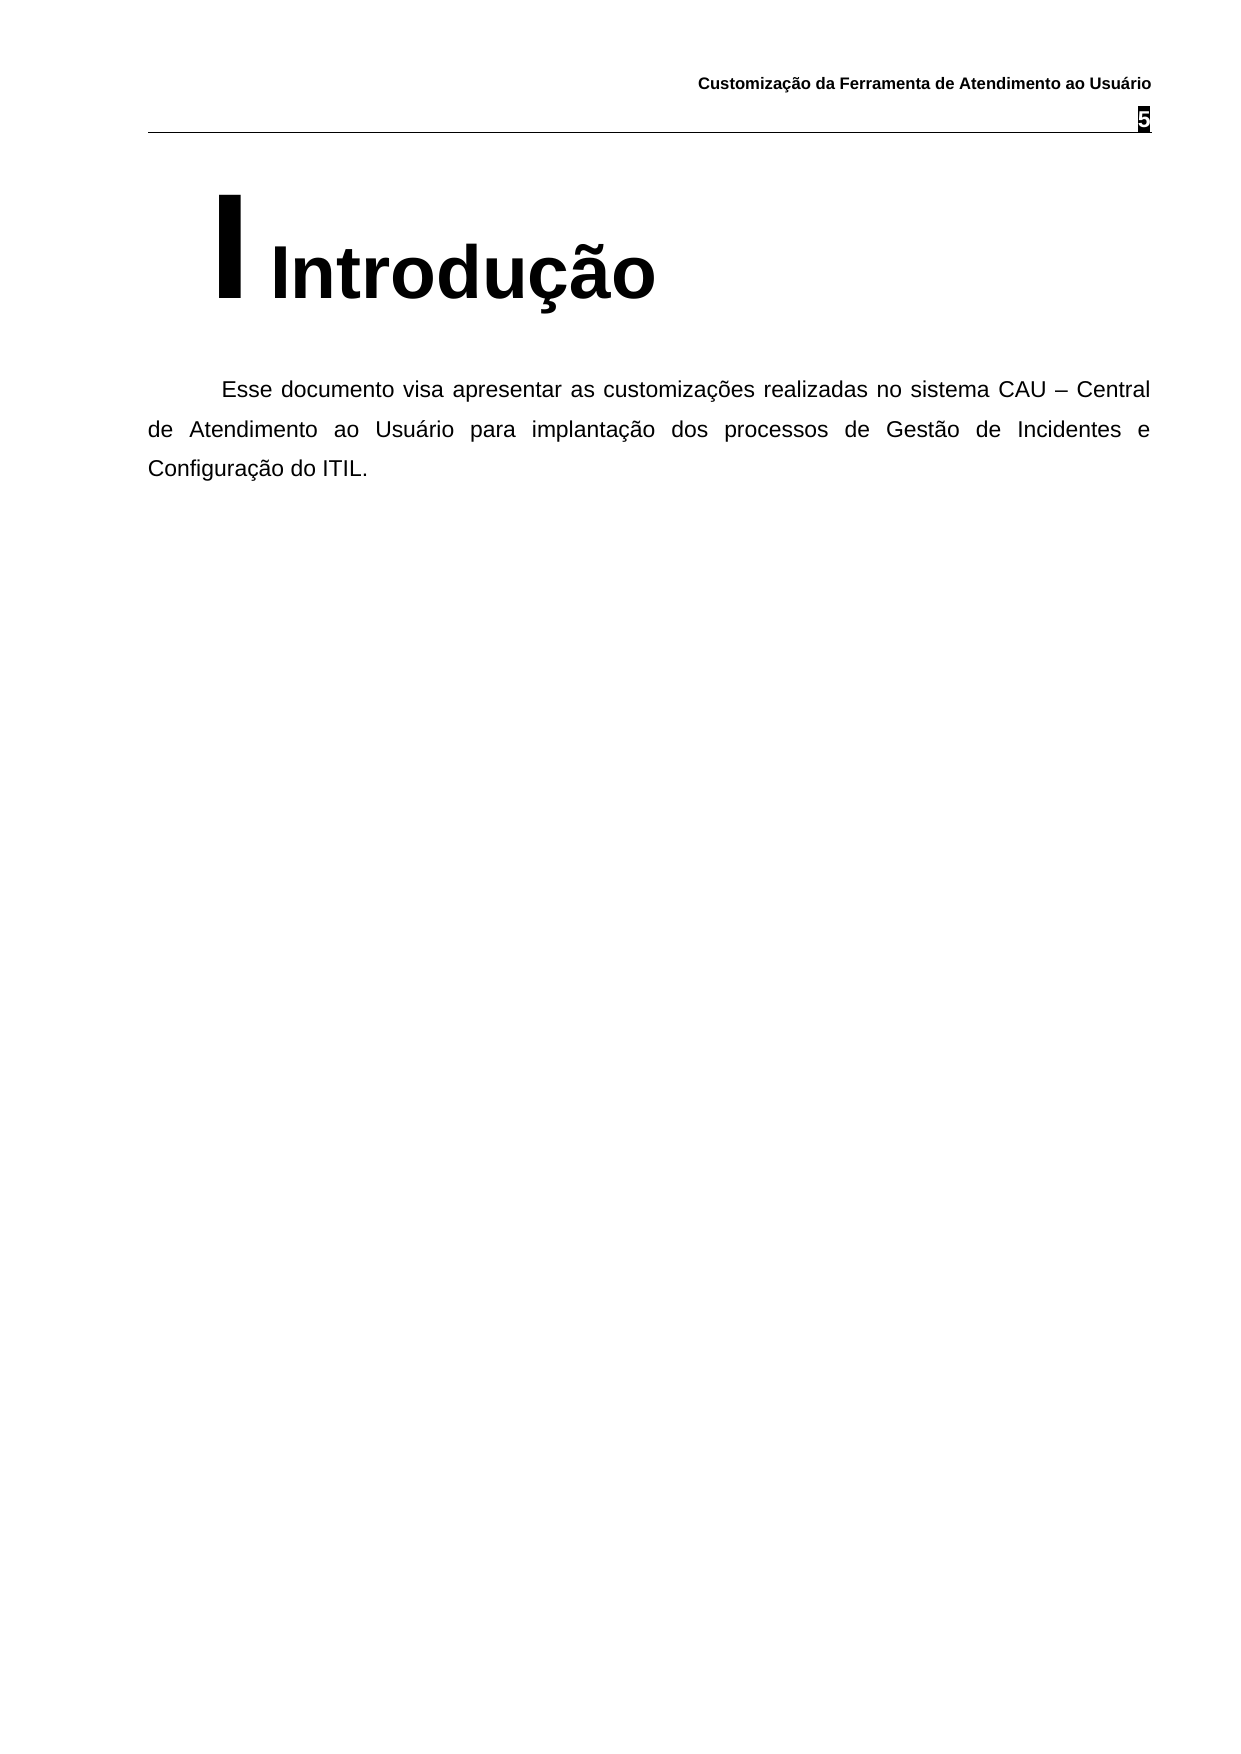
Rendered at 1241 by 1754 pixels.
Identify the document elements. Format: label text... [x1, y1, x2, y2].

subtitle Introdução [251, 158, 1152, 330]
text Esse documento visa apresentar as customizações realizadas no sistema CAU – Central de Atendimento ao Usuário para implantação dos processos de Gestão de Incidentes e Configuração do ITIL. [148, 376, 1152, 481]
